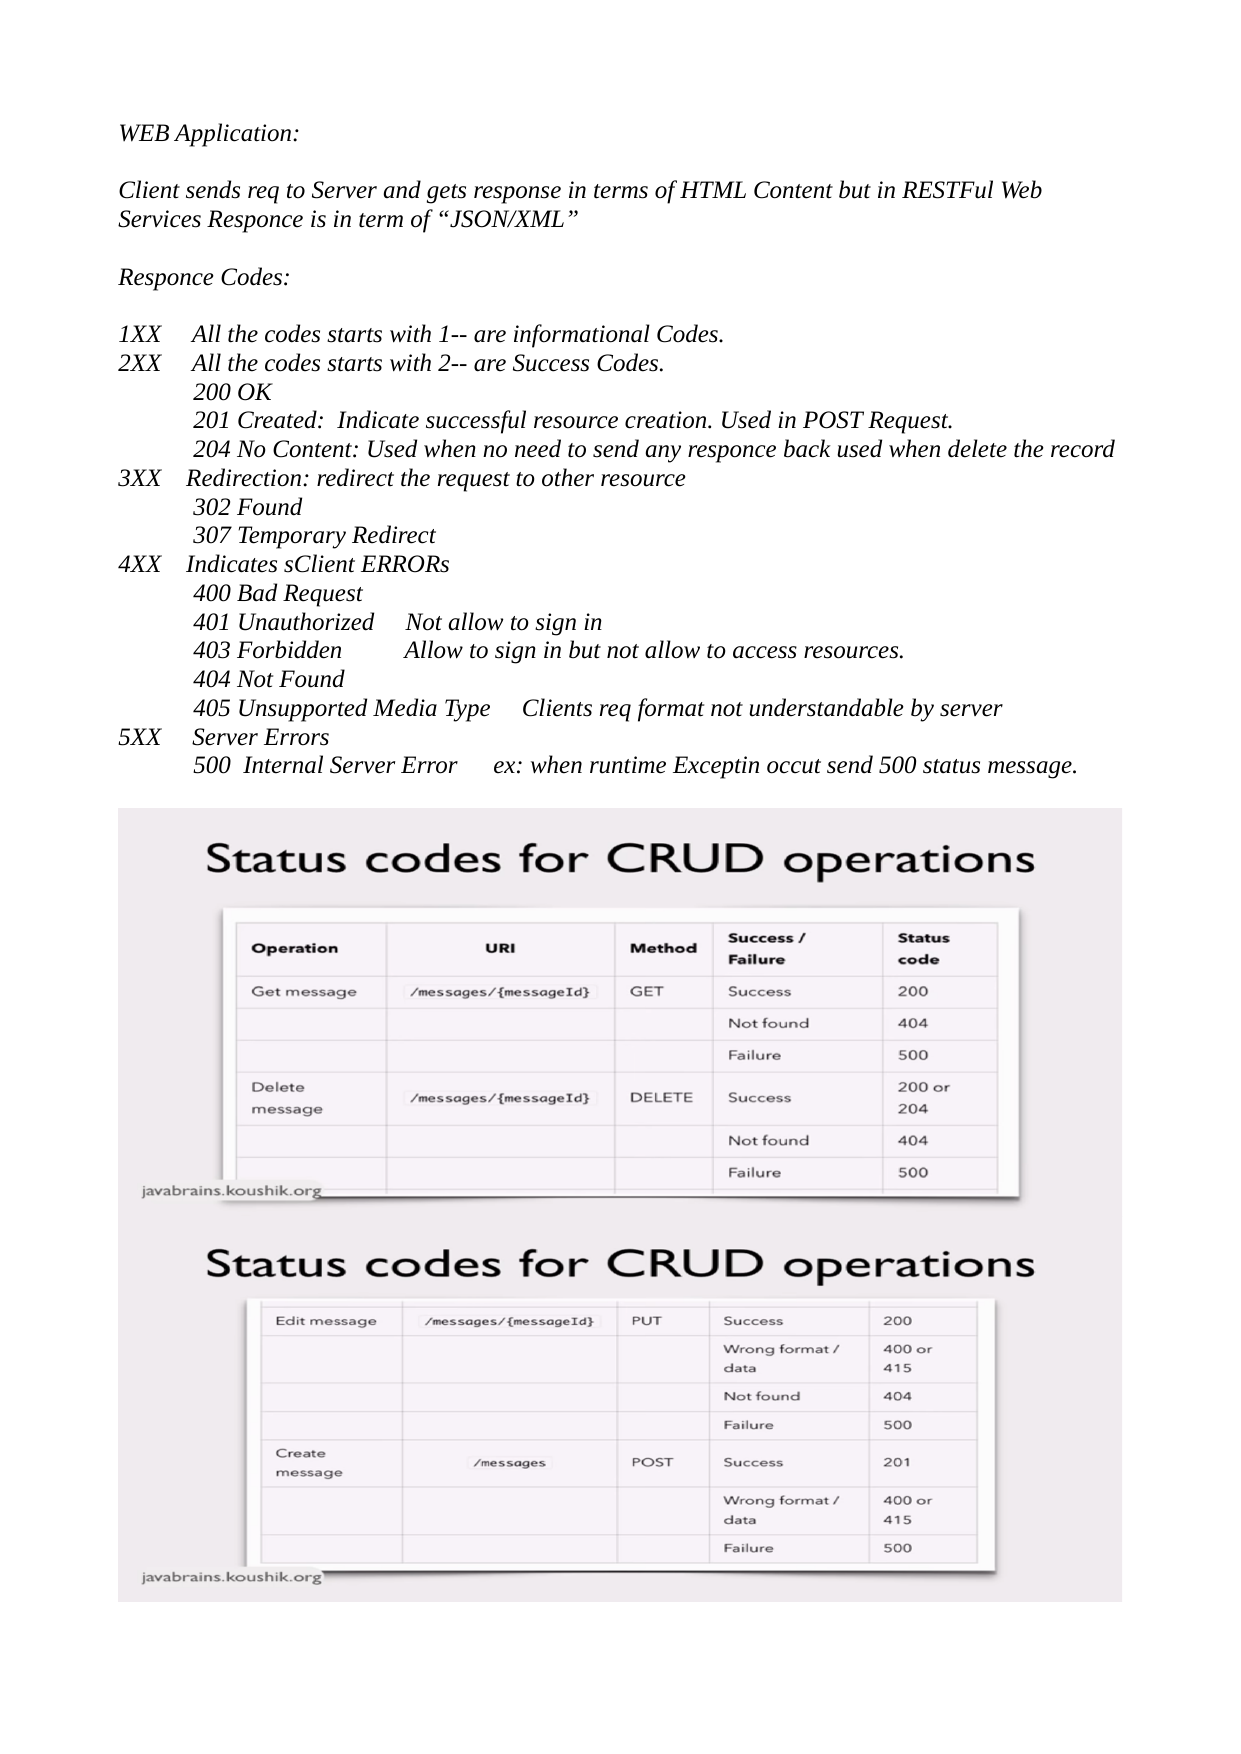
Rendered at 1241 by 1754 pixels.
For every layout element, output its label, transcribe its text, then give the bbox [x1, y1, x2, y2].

text 400 Bad Request [118, 578, 1122, 607]
text 5XX Server Errors [118, 722, 1122, 751]
text 204 No Content: Used when no need to send any responce back used when delete the record [118, 434, 1122, 463]
text 201 Created: Indicate successful resource creation. Used in POST Request. [118, 406, 1122, 434]
text 4XX Indicates sClient ERRORs [118, 549, 1122, 578]
text Client sends req to Server and gets response in terms of HTML Content but in RESTFul Web Services Responce is in term of “JSON/XML” [118, 176, 1122, 233]
text 3XX Redirection: redirect the request to other resource [118, 463, 1122, 492]
picture [118, 808, 1123, 1602]
text Responce Codes: [118, 262, 1122, 291]
text 401 Unauthorized Not allow to sign in [118, 607, 1122, 636]
text WEB Application: [118, 118, 1122, 147]
text 307 Temporary Redirect [118, 521, 1122, 549]
text 1XX All the codes starts with 1-- are informational Codes. [118, 319, 1122, 348]
text 404 Not Found [118, 664, 1122, 693]
text 200 OK [118, 377, 1122, 406]
text 500 Internal Server Error ex: when runtime Exceptin occut send 500 status message. [118, 751, 1122, 779]
text 405 Unsupported Media Type Clients req format not understandable by server [118, 693, 1122, 722]
text 302 Found [118, 492, 1122, 521]
text 403 Forbidden Allow to sign in but not allow to access resources. [118, 636, 1122, 664]
text 2XX All the codes starts with 2-- are Success Codes. [118, 348, 1122, 377]
